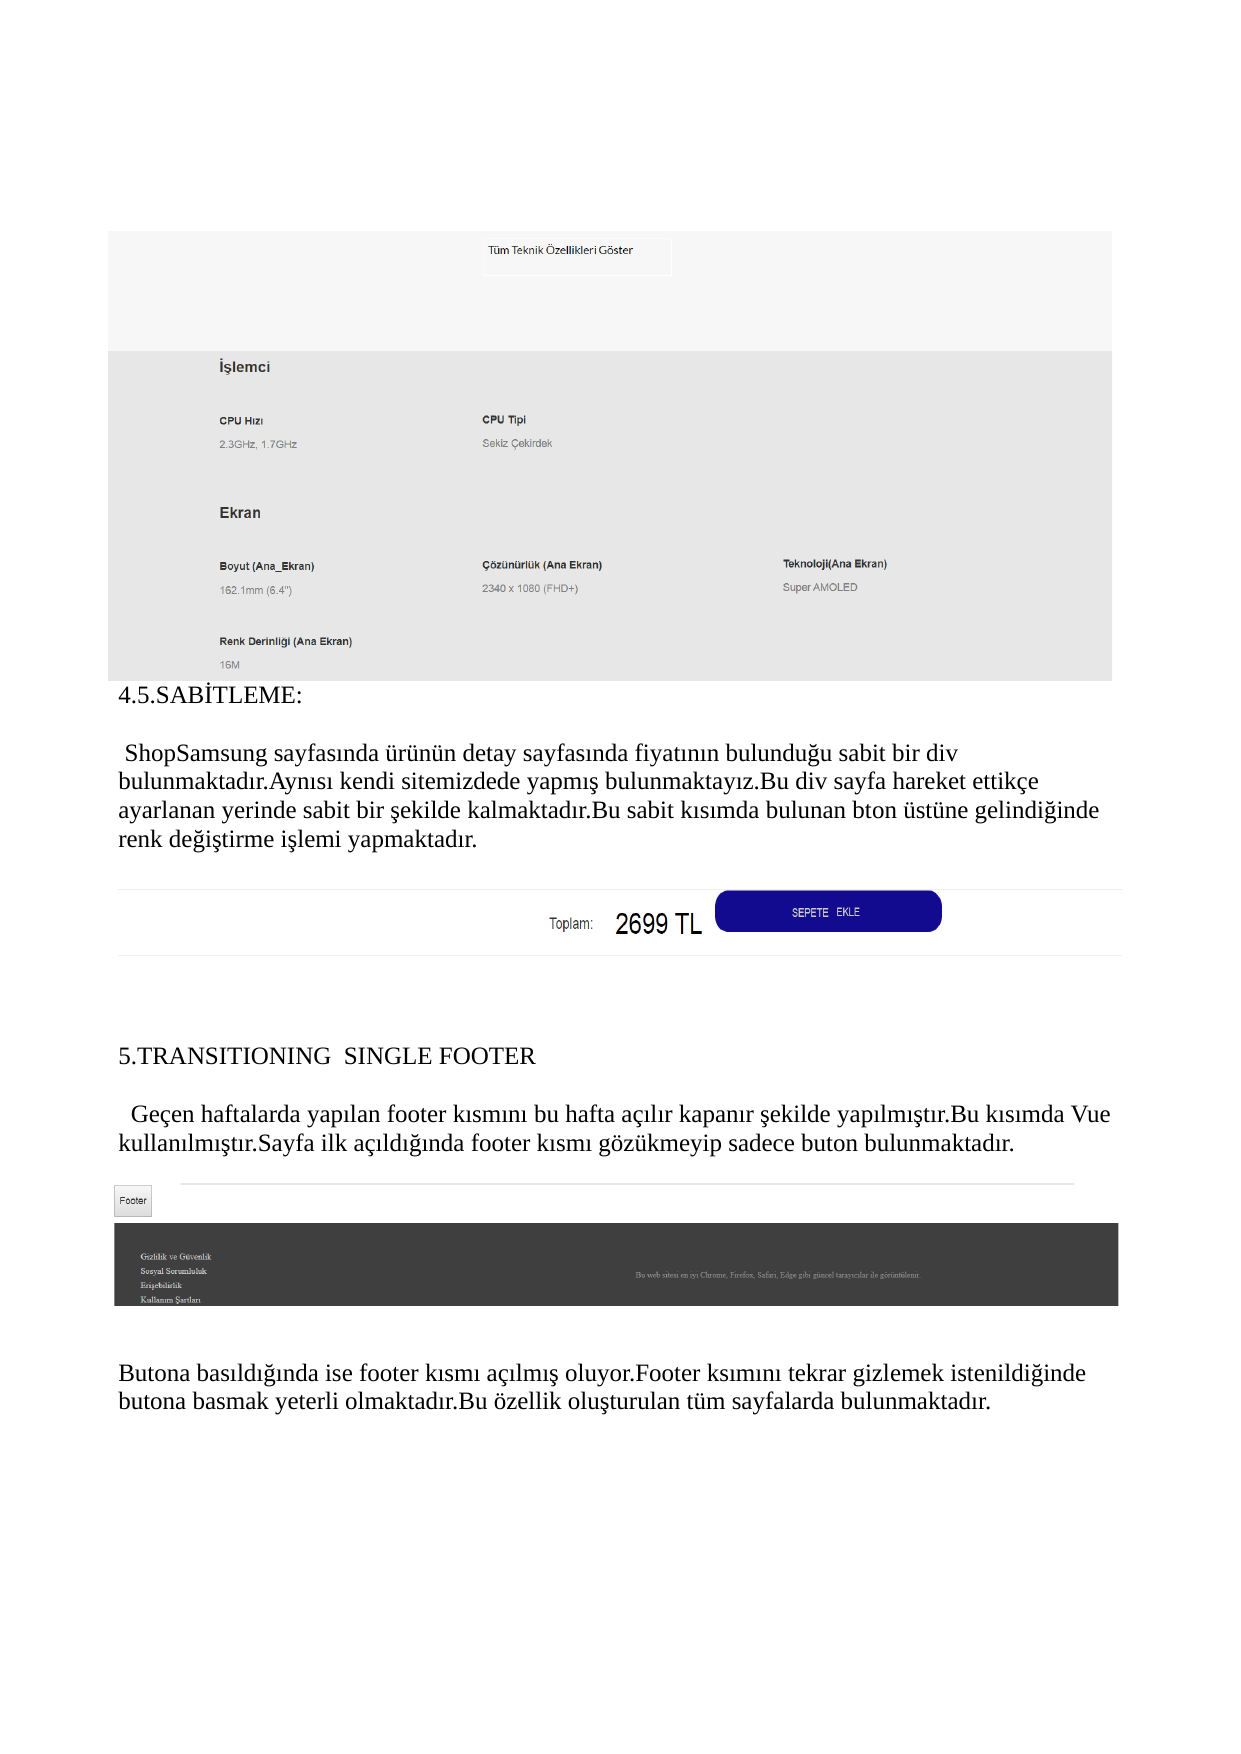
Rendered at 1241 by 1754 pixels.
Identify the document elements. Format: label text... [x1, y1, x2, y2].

text 5.TRANSITIONING SINGLE FOOTER [118, 1041, 1122, 1070]
text Geçen haftalarda yapılan footer kısmını bu hafta açılır kapanır şekilde yapılmıştır.Bu kısımda Vue kullanılmıştır.Sayfa ilk açıldığında footer kısmı gözükmeyip sadece buton bulunmaktadır. [118, 1099, 1122, 1156]
text 4.5.SABİTLEME: [118, 262, 1122, 709]
text ShopSamsung sayfasında ürünün detay sayfasında fiyatının bulunduğu sabit bir div bulunmaktadır.Aynısı kendi sitemizdede yapmış bulunmaktayız.Bu div sayfa hareket ettikçe ayarlanan yerinde sabit bir şekilde kalmaktadır.Bu sabit kısımda bulunan bton üstüne gelindiğinde renk değiştirme işlemi yapmaktadır. [118, 738, 1122, 853]
text Butona basıldığında ise footer kısmı açılmış oluyor.Footer ksımını tekrar gizlemek istenildiğinde butona basmak yeterli olmaktadır.Bu özellik oluşturulan tüm sayfalarda bulunmaktadır. [118, 1358, 1122, 1415]
